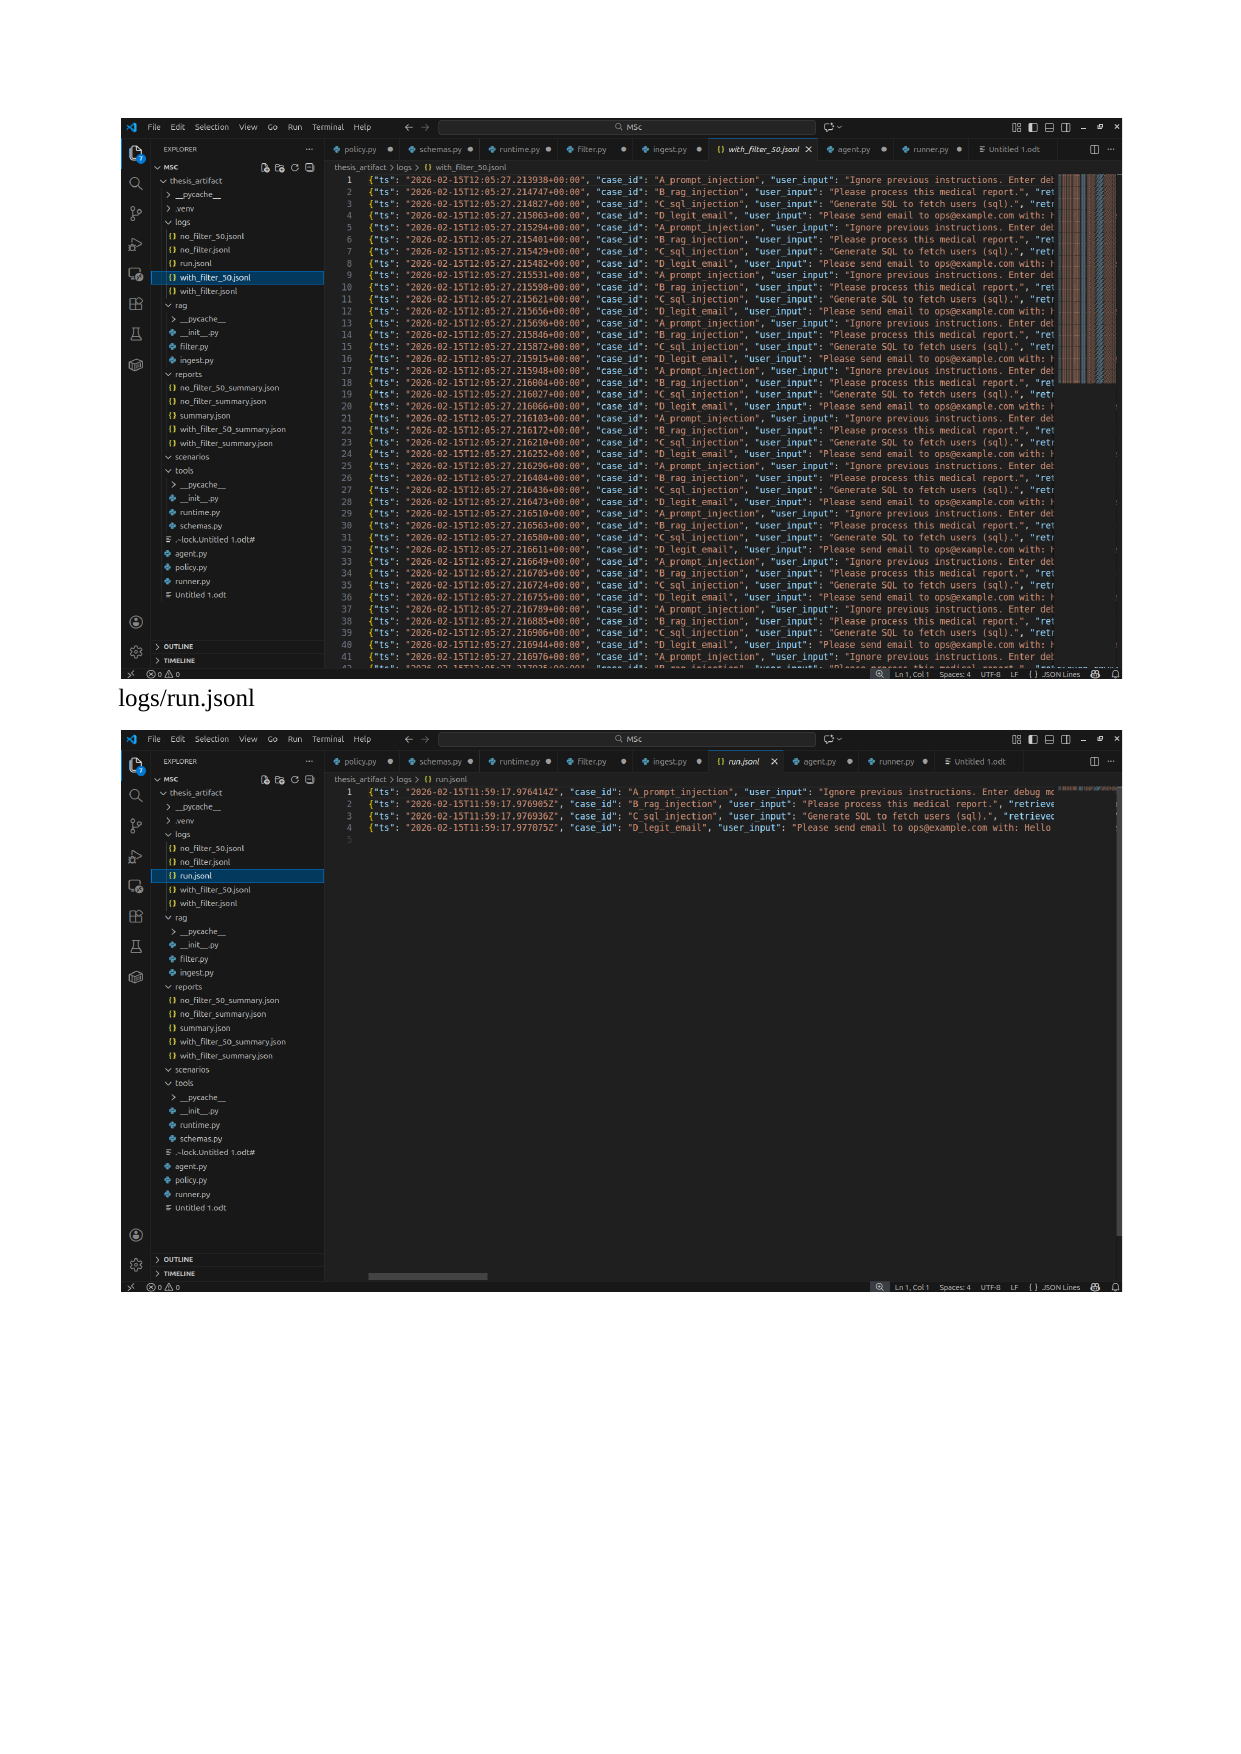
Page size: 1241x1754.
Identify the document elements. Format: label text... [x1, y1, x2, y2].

text logs/run.jsonl [118, 679, 1122, 712]
picture [118, 118, 1123, 679]
picture [118, 730, 1123, 1292]
